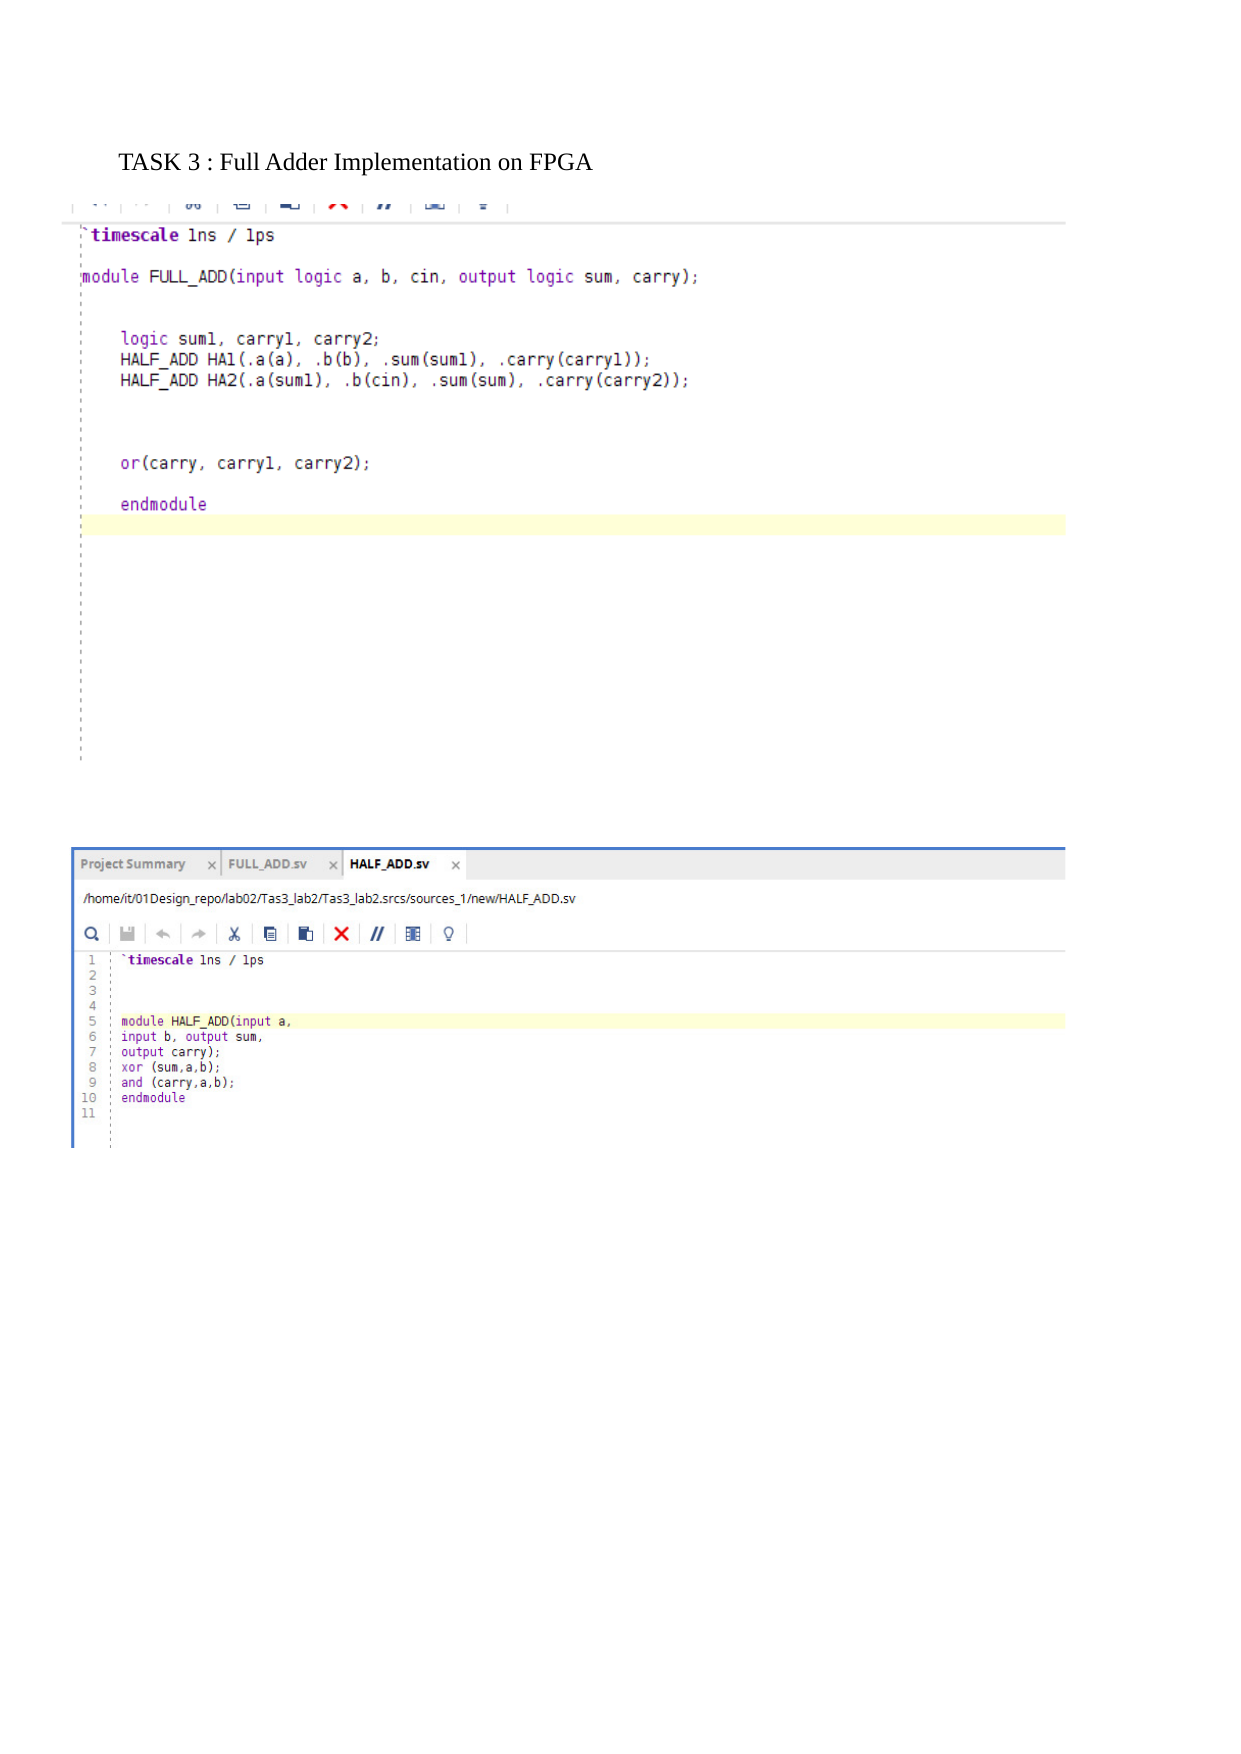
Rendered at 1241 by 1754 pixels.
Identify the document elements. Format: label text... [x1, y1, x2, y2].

text TASK 3 : Full Adder Implementation on FPGA [118, 147, 1122, 176]
picture [61, 204, 1066, 766]
picture [61, 847, 1066, 1148]
